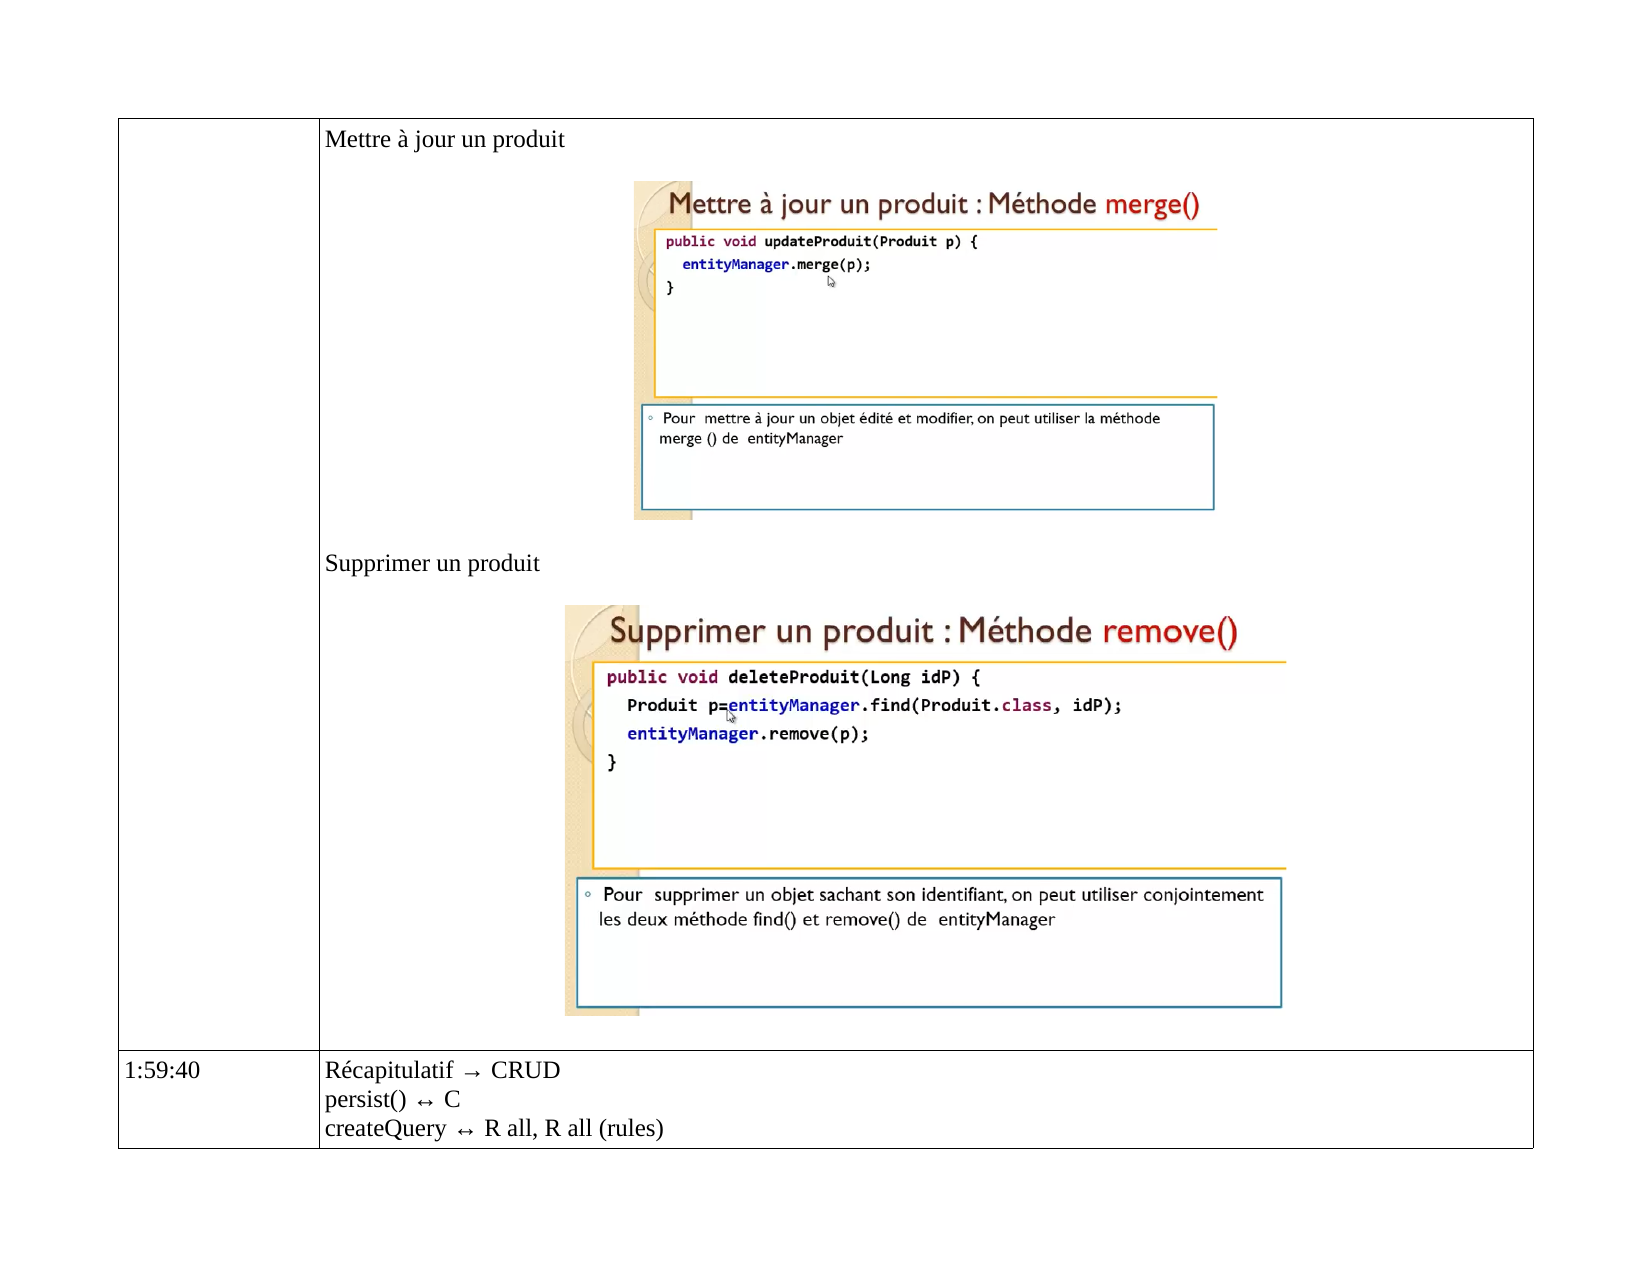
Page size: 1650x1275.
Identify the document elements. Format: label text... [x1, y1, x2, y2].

picture [633, 181, 1218, 520]
picture [564, 605, 1287, 1016]
table_cell [119, 119, 319, 1050]
table_cell Mapping objet relationnel → un objet Entity manager permet de gérer les entités. Sous Spring les annotations permettent de le supprimer, on l’injecte directement. → on spécifie l’unité de persistance à l’EntityManagerFactory, puis l’objet entityManger est initialisé grâce à EntityManagerFactory → l’entityManager avec persist(p) fait un INSERT INTO. Chaque opération se déroule au sein d’une transaction (commit, rollback), gérée grâce à un try /catch, obligatoire dans la gestion des données pour garantir la sécurité. Voici comment faire une transaction → avec spring le code technique ne sera plus rédigé (plomberie technique fournie) → sera utilisé uniquement entityManager.persist() Consulter la liste des produits (avec utilisation de l’entity manager) p permet de selectionner tous les champs de l’entité Produit p p ici c’est l’alias, j’aurais pu l’appeler c. si l’on veut cibler un attribut particulier de l’entité Produit on fait p.attribut désiré → une fois la requête effectuée, on récupère la liste avec query.getResultList(); la requete de createQuery est du HQL (Hibernate Query Langage) ou est spécifié uniquement les classes, jamais les tables on ne manipule pas les tables , mais les classes et les relations entre les classes 1 SGBD = 1 dialecte SQL HQL nommé aussi JPAQL → traduction universelle → Dialectes SQL des différents SGBD selon le SGBD utilisé Sélectionner les produit dont la désignation contient un mot clé :x → chaine de caractère recherchée, c’est le paramètre :x → x setParameter → mc = la chaine de caractère passée en paramètre Sélectionner un tuple de la base de donnée par son id = sélectionner un produit Mettre à jour un produit Supprimer un produit [320, 119, 1533, 1050]
table_cell 1:59:40 [119, 1051, 319, 1147]
table_cell Récapitulatif → CRUD persist() ↔ C createQuery ↔ R all, R all (rules) [320, 1051, 1533, 1147]
